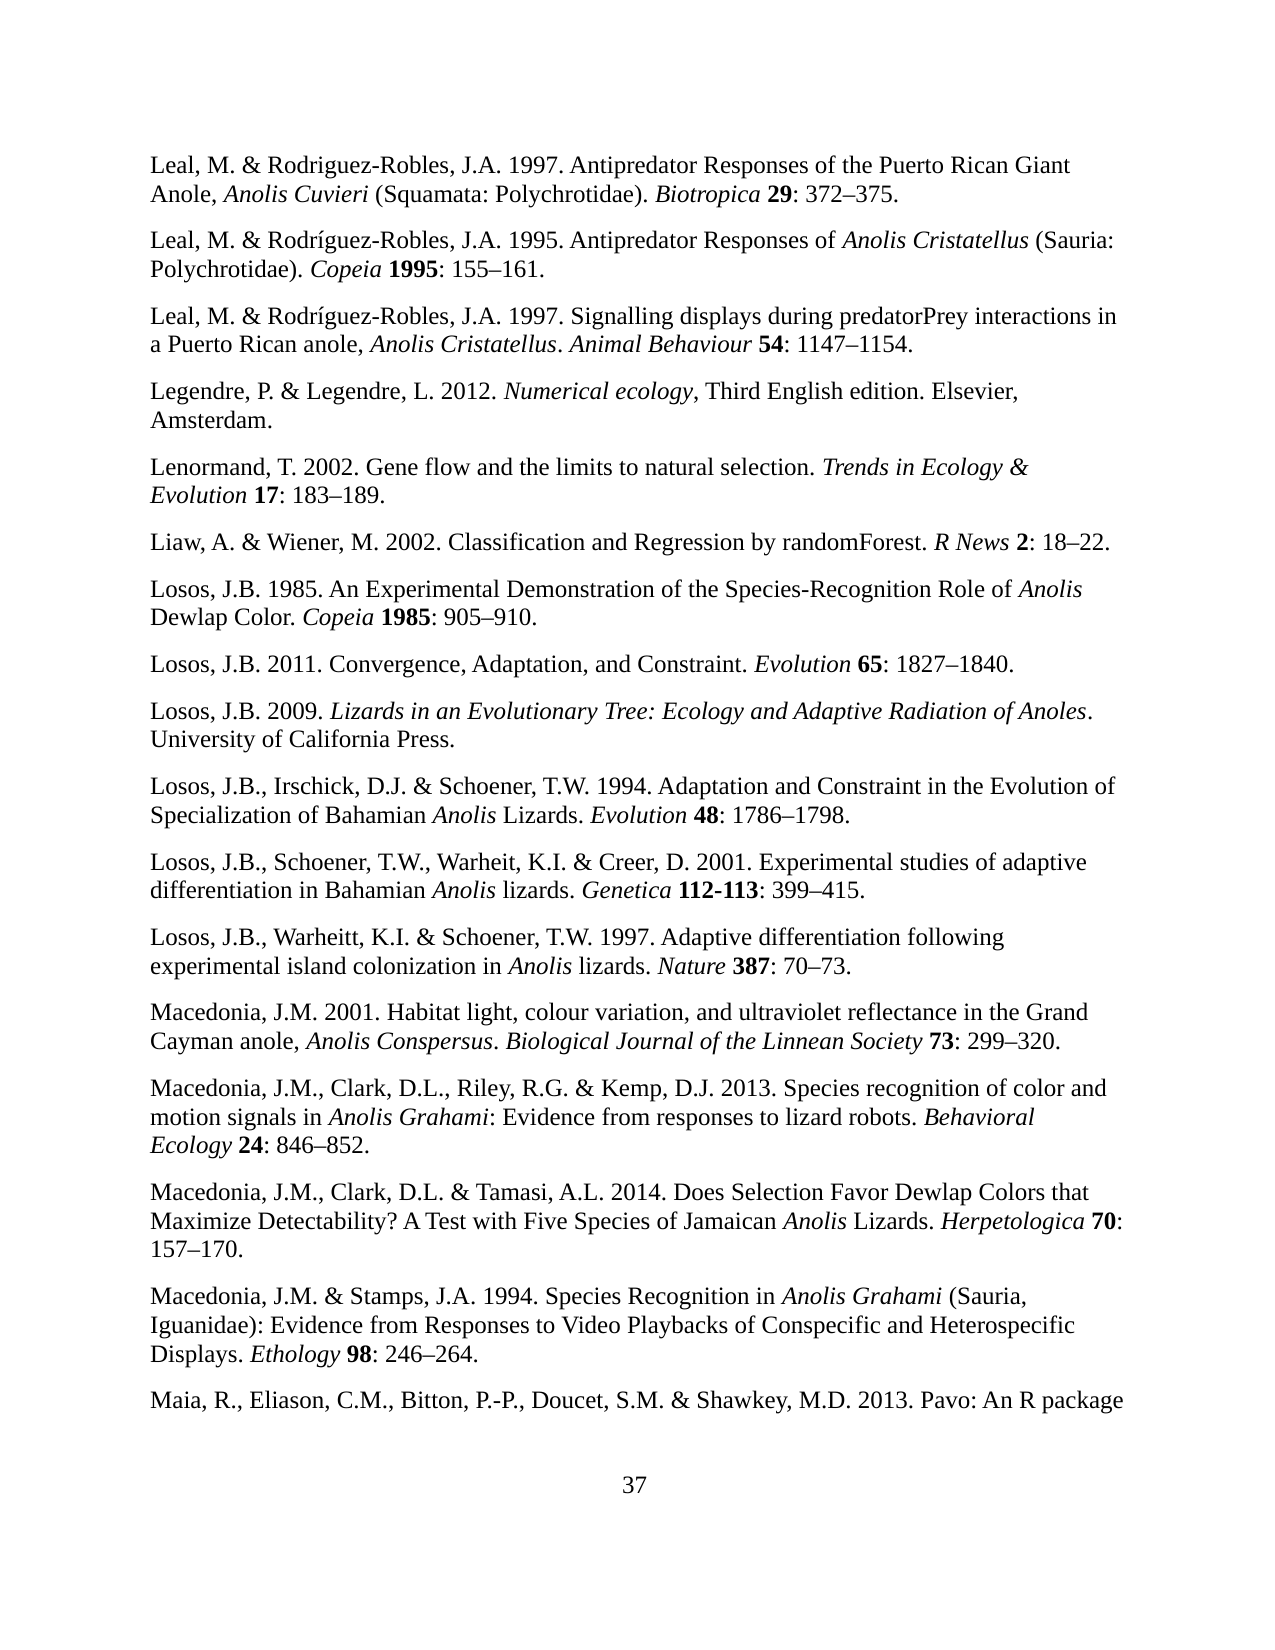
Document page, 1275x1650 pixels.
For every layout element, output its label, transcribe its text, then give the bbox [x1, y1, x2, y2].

text Legendre, P. & Legendre, L. 2012. Numerical ecology, Third English edition. Elsevier, Amsterdam. [150, 376, 1125, 434]
text Losos, J.B., Warheitt, K.I. & Schoener, T.W. 1997. Adaptive differentiation following experimental island colonization in Anolis lizards. Nature 387: 70–73. [150, 922, 1125, 979]
text Leal, M. & Rodriguez-Robles, J.A. 1997. Antipredator Responses of the Puerto Rican Giant Anole, Anolis Cuvieri (Squamata: Polychrotidae). Biotropica 29: 372–375. [150, 150, 1125, 207]
text Macedonia, J.M. 2001. Habitat light, colour variation, and ultraviolet reflectance in the Grand Cayman anole, Anolis Conspersus. Biological Journal of the Linnean Society 73: 299–320. [150, 997, 1125, 1055]
text Macedonia, J.M., Clark, D.L. & Tamasi, A.L. 2014. Does Selection Favor Dewlap Colors that Maximize Detectability? A Test with Five Species of Jamaican Anolis Lizards. Herpetologica 70: 157–170. [150, 1177, 1125, 1263]
text Lenormand, T. 2002. Gene flow and the limits to natural selection. Trends in Ecology & Evolution 17: 183–189. [150, 452, 1125, 509]
text Leal, M. & Rodríguez-Robles, J.A. 1995. Antipredator Responses of Anolis Cristatellus (Sauria: Polychrotidae). Copeia 1995: 155–161. [150, 225, 1125, 283]
text Losos, J.B. 2009. Lizards in an Evolutionary Tree: Ecology and Adaptive Radiation of Anoles. University of California Press. [150, 696, 1125, 753]
text Macedonia, J.M. & Stamps, J.A. 1994. Species Recognition in Anolis Grahami (Sauria, Iguanidae): Evidence from Responses to Video Playbacks of Conspecific and Heterospecific Displays. Ethology 98: 246–264. [150, 1281, 1125, 1367]
text Losos, J.B., Schoener, T.W., Warheit, K.I. & Creer, D. 2001. Experimental studies of adaptive differentiation in Bahamian Anolis lizards. Genetica 112-113: 399–415. [150, 847, 1125, 904]
text Leal, M. & Rodríguez-Robles, J.A. 1997. Signalling displays during predatorPrey interactions in a Puerto Rican anole, Anolis Cristatellus. Animal Behaviour 54: 1147–1154. [150, 301, 1125, 358]
text Maia, R., Eliason, C.M., Bitton, P.-P., Doucet, S.M. & Shawkey, M.D. 2013. Pavo: An R package [150, 1385, 1125, 1414]
text Liaw, A. & Wiener, M. 2002. Classification and Regression by randomForest. R News 2: 18–22. [150, 527, 1125, 556]
text Macedonia, J.M., Clark, D.L., Riley, R.G. & Kemp, D.J. 2013. Species recognition of color and motion signals in Anolis Grahami: Evidence from responses to lizard robots. Behavioral Ecology 24: 846–852. [150, 1073, 1125, 1159]
text Losos, J.B., Irschick, D.J. & Schoener, T.W. 1994. Adaptation and Constraint in the Evolution of Specialization of Bahamian Anolis Lizards. Evolution 48: 1786–1798. [150, 771, 1125, 829]
text Losos, J.B. 2011. Convergence, Adaptation, and Constraint. Evolution 65: 1827–1840. [150, 649, 1125, 678]
text Losos, J.B. 1985. An Experimental Demonstration of the Species-Recognition Role of Anolis Dewlap Color. Copeia 1985: 905–910. [150, 574, 1125, 631]
